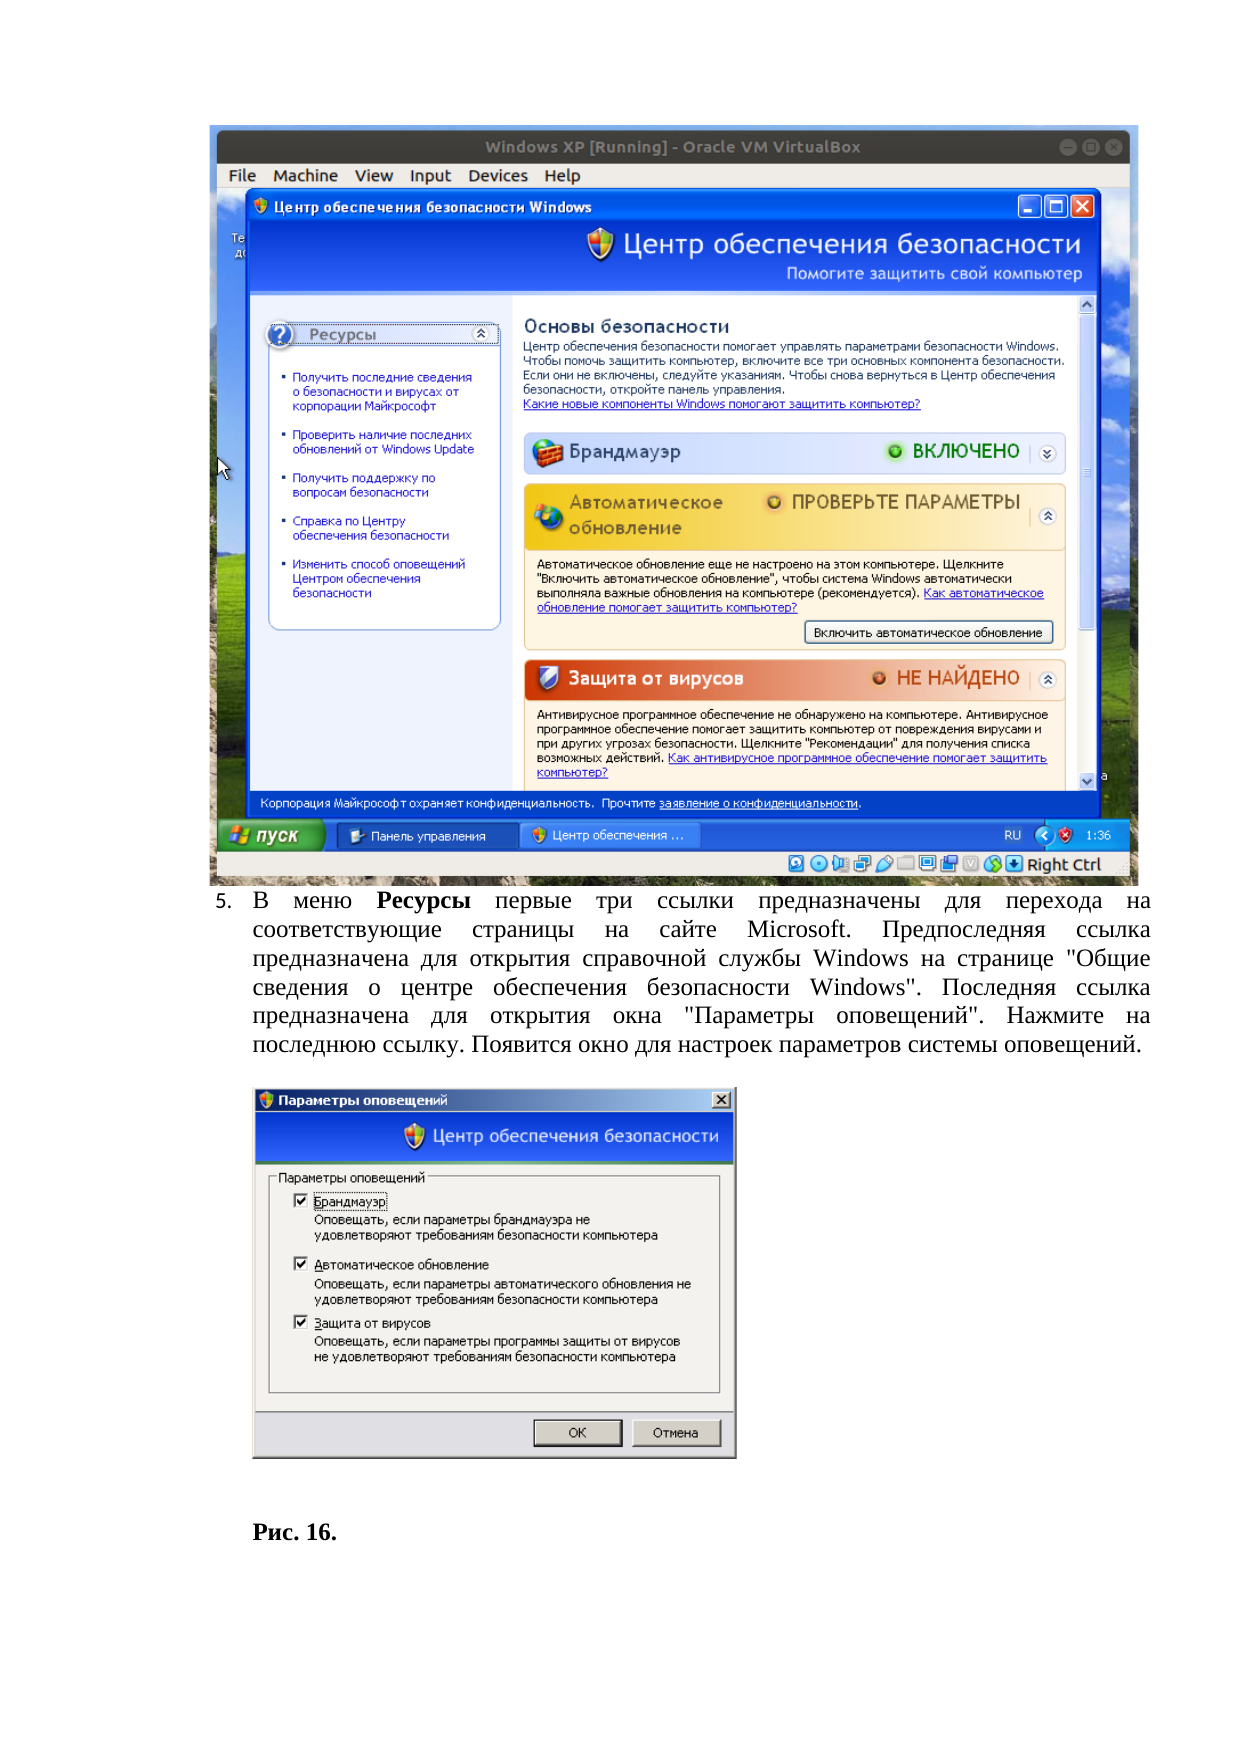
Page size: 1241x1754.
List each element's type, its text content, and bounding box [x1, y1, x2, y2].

text Рис. 16. [252, 1488, 1152, 1546]
list В меню Ресурсы первые три ссылки предназначены для перехода на соответствующие страницы на сайте Microsoft. Предпоследняя ссылка предназначена для открытия справочной службы Windows на странице "Общие сведения о центре обеспечения безопасности Windows". Последняя ссылка предназначена для открытия окна "Параметры оповещений". Нажмите на последнюю ссылку. Появится окно для настроек параметров системы оповещений. [215, 146, 1152, 1058]
picture [252, 1087, 737, 1459]
picture [209, 125, 1139, 886]
